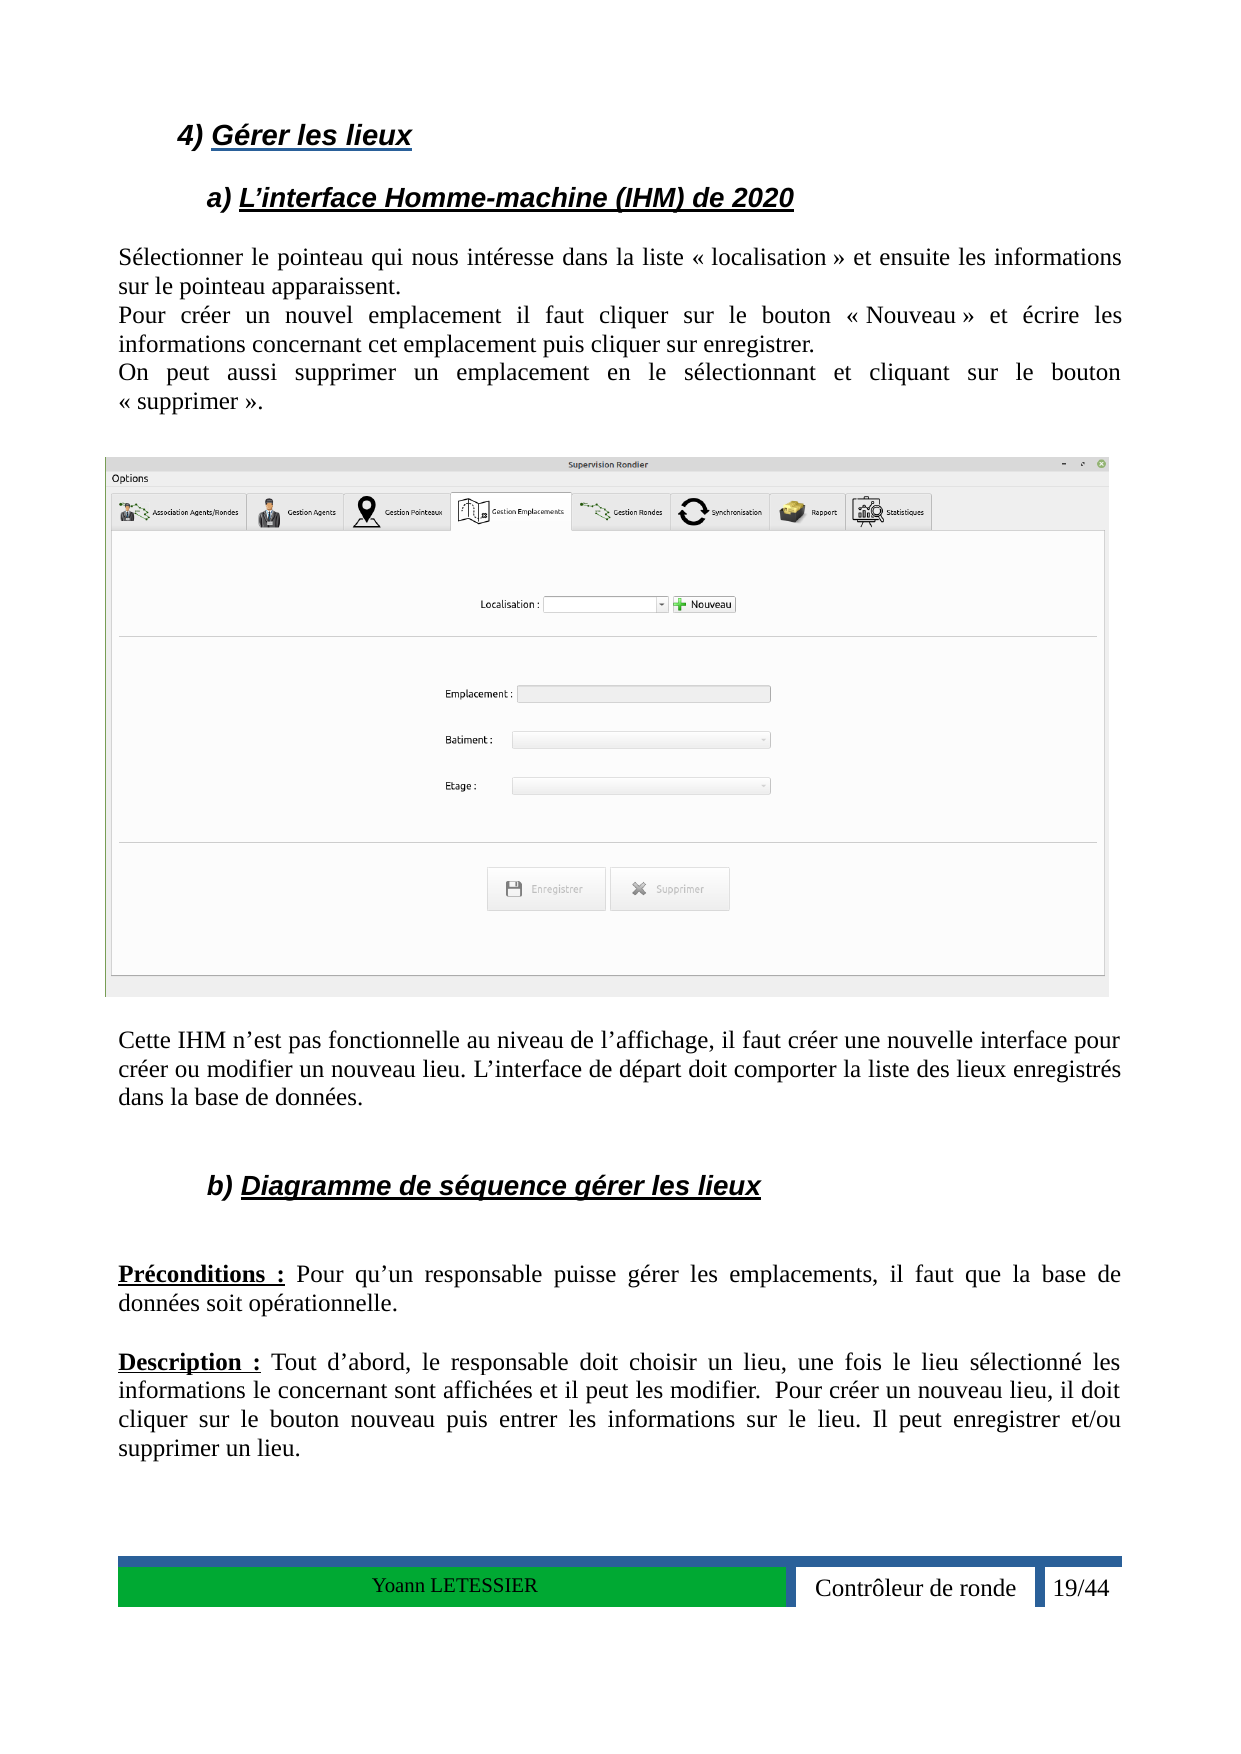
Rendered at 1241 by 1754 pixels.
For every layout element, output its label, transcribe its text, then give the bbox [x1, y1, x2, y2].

text Pour créer un nouvel emplacement il faut cliquer sur le bouton « Nouveau » et écrire les informations concernant cet emplacement puis cliquer sur enregistrer. [118, 300, 1122, 357]
picture [105, 457, 1109, 997]
subtitle Gérer les lieux [118, 118, 1122, 152]
text Préconditions : Pour qu’un responsable puisse gérer les emplacements, il faut que la base de données soit opérationnelle. [118, 1259, 1122, 1317]
text Description : Tout d’abord, le responsable doit choisir un lieu, une fois le lieu sélectionné les informations le concernant sont affichées et il peut les modifier. Pour créer un nouveau lieu, il doit cliquer sur le bouton nouveau puis entrer les informations sur le lieu. Il peut enregistrer et/ou supprimer un lieu. [118, 1347, 1122, 1462]
text On peut aussi supprimer un emplacement en le sélectionnant et cliquant sur le bouton « supprimer ». [118, 357, 1122, 415]
subtitle Diagramme de séquence gérer les lieux [118, 1169, 1122, 1201]
text Sélectionner le pointeau qui nous intéresse dans la liste « localisation » et ensuite les informations sur le pointeau apparaissent. [118, 242, 1122, 300]
subtitle L’interface Homme-machine (IHM) de 2020 [118, 181, 1122, 213]
text Cette IHM n’est pas fonctionnelle au niveau de l’affichage, il faut créer une nouvelle interface pour créer ou modifier un nouveau lieu. L’interface de départ doit comporter la liste des lieux enregistrés dans la base de données. [118, 1025, 1122, 1111]
